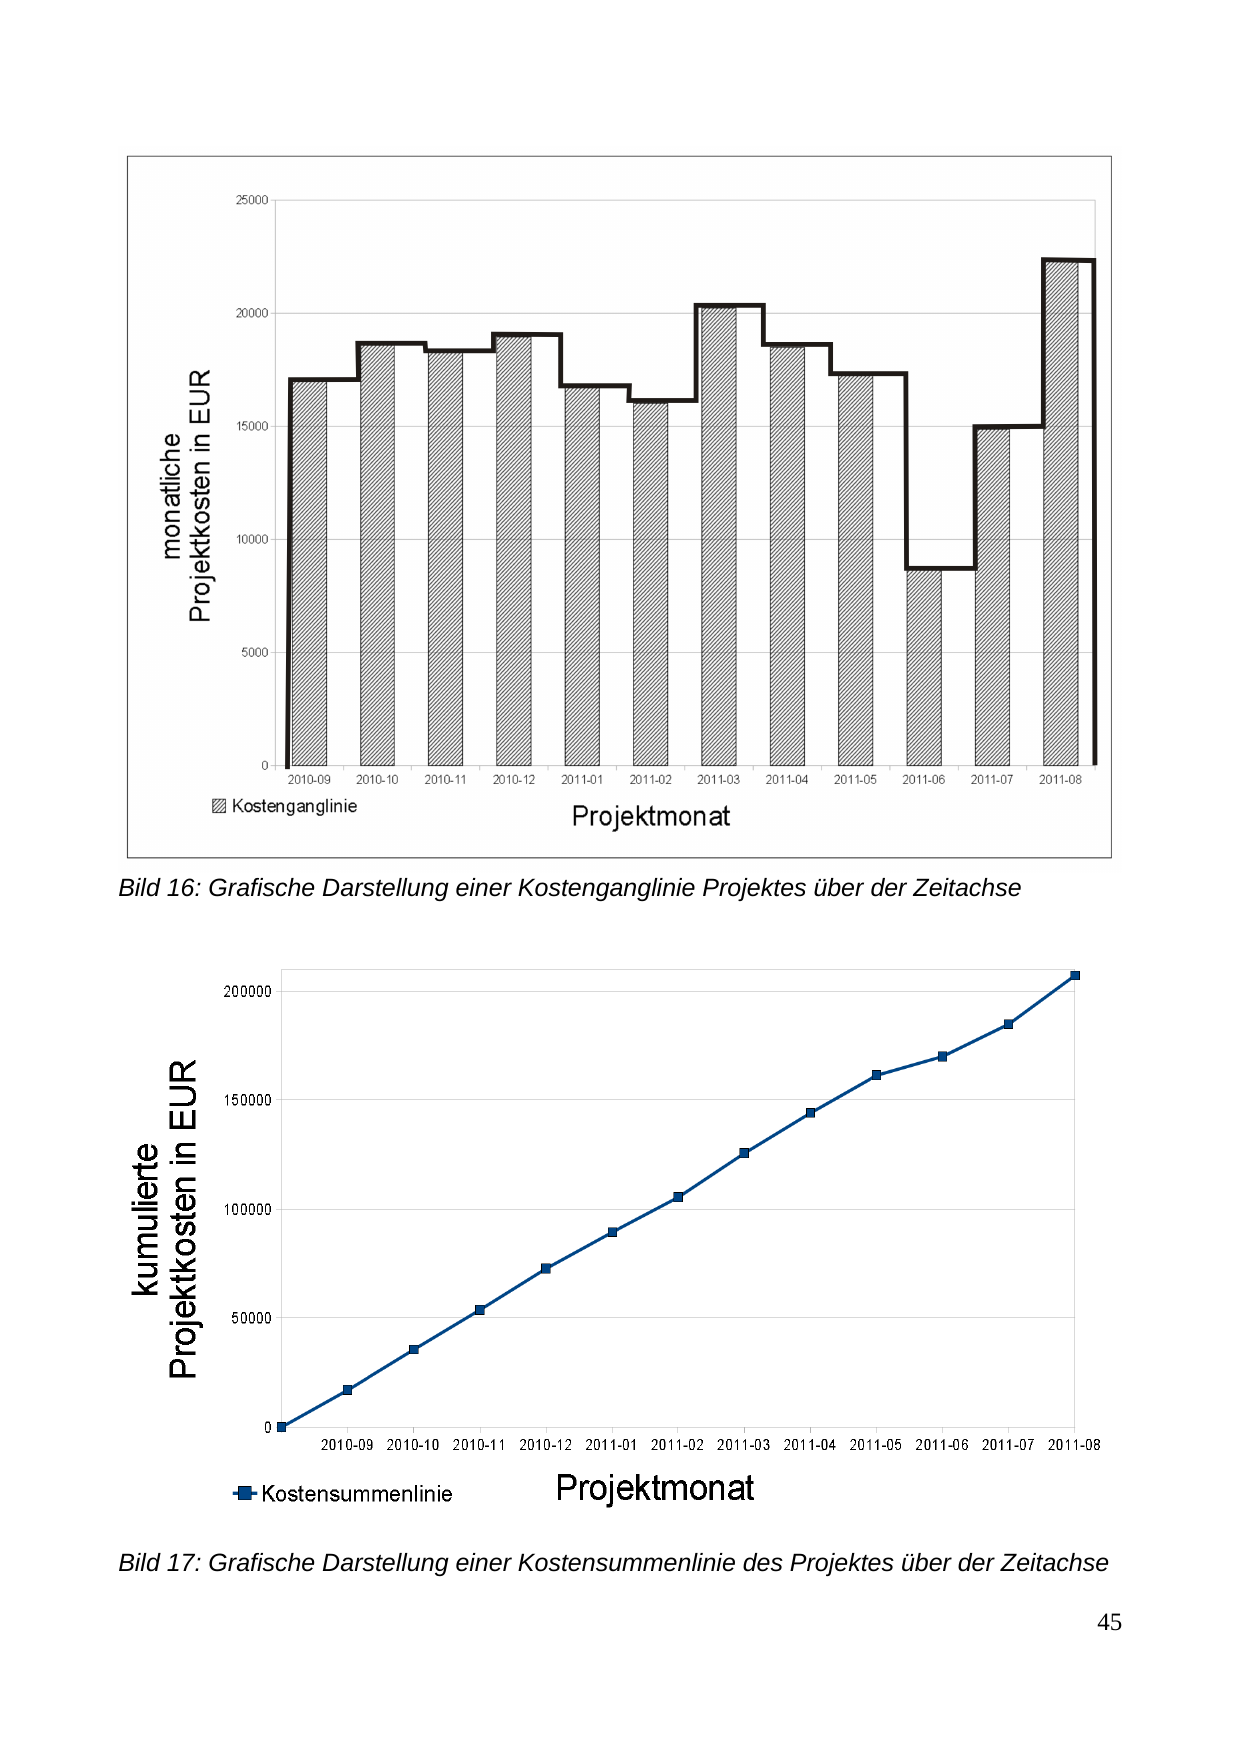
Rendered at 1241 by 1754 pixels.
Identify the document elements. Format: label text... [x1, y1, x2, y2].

picture [118, 930, 1122, 1520]
picture [118, 146, 1122, 873]
text Bild 17: Grafische Darstellung einer Kostensummenlinie des Projektes über der Zeitachse [118, 1548, 1122, 1577]
text Bild 16: Grafische Darstellung einer Kostenganglinie Projektes über der Zeitachse [118, 873, 1122, 901]
